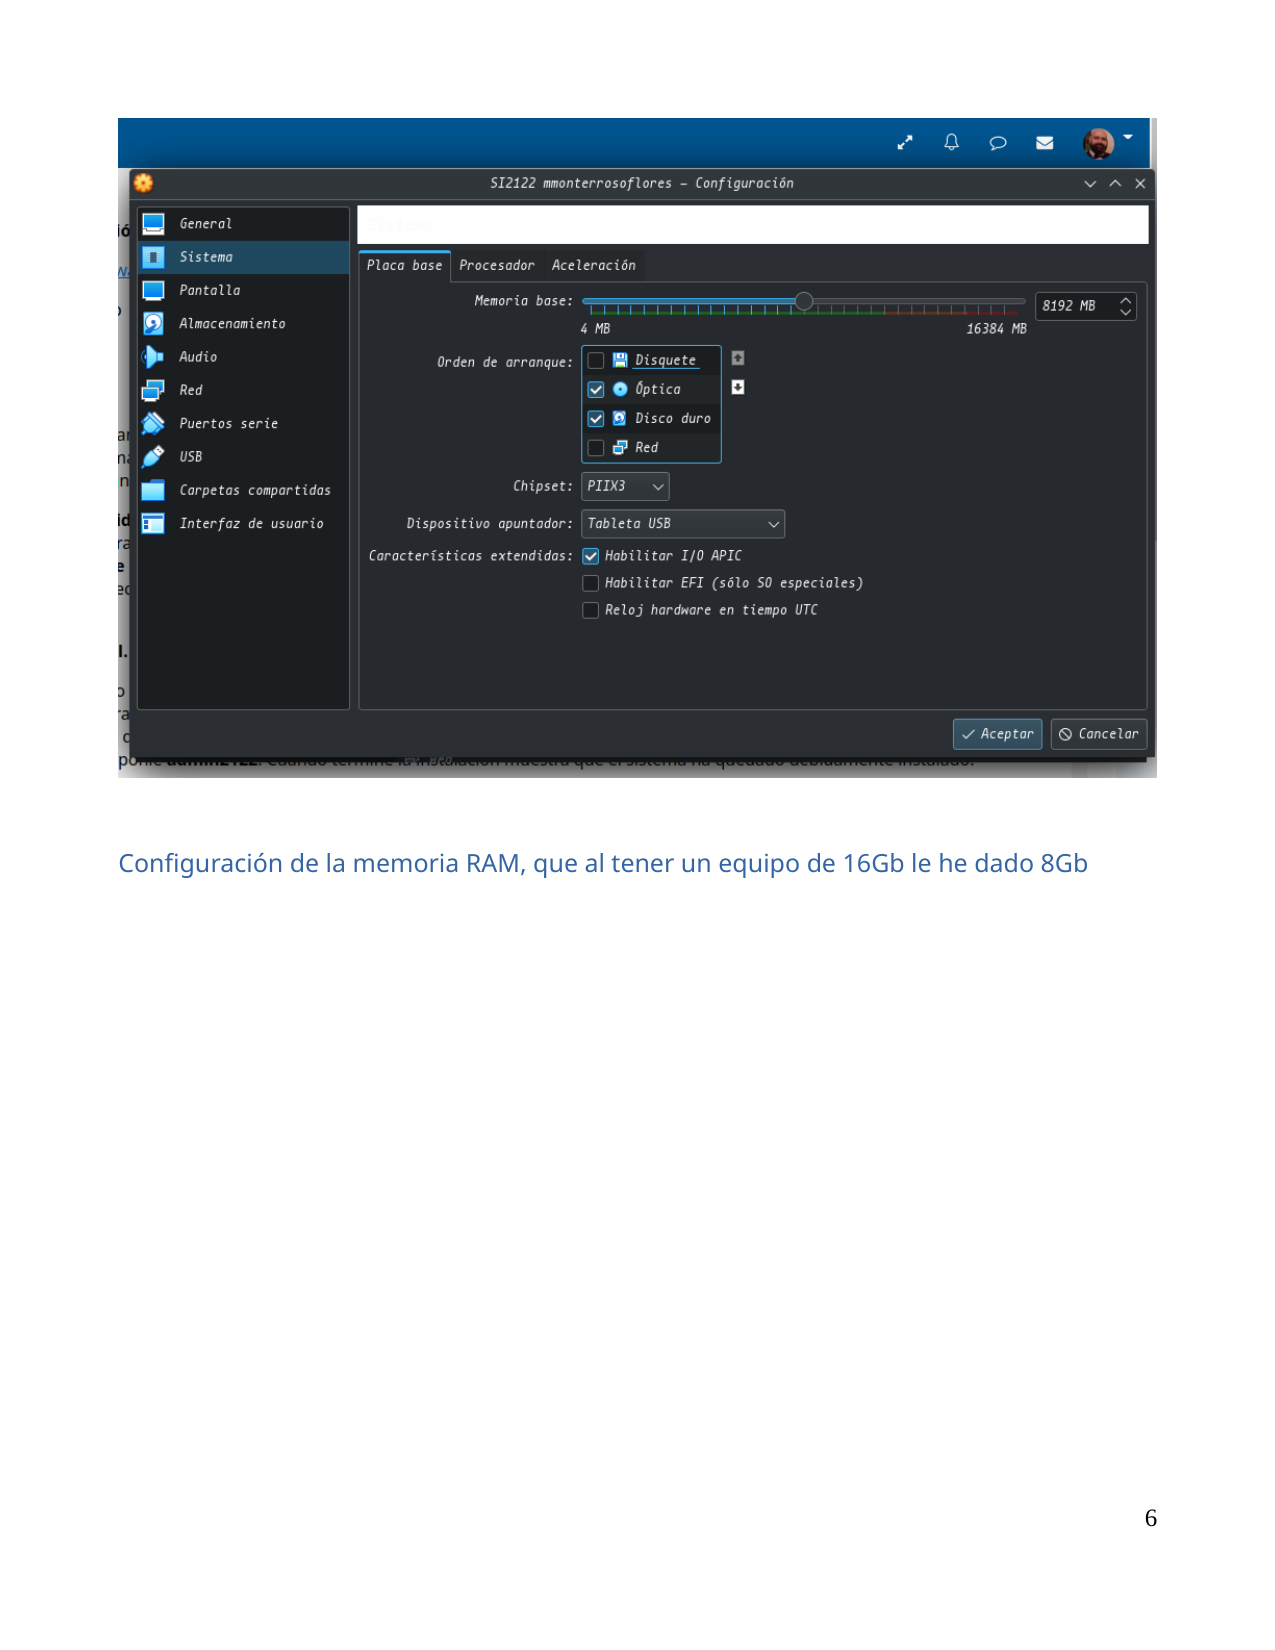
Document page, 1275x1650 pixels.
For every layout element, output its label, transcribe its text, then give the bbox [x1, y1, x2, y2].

text Configuración de la memoria RAM, que al tener un equipo de 16Gb le he dado 8Gb [118, 846, 1157, 880]
picture [118, 118, 1157, 778]
table_header [118, 778, 1157, 812]
